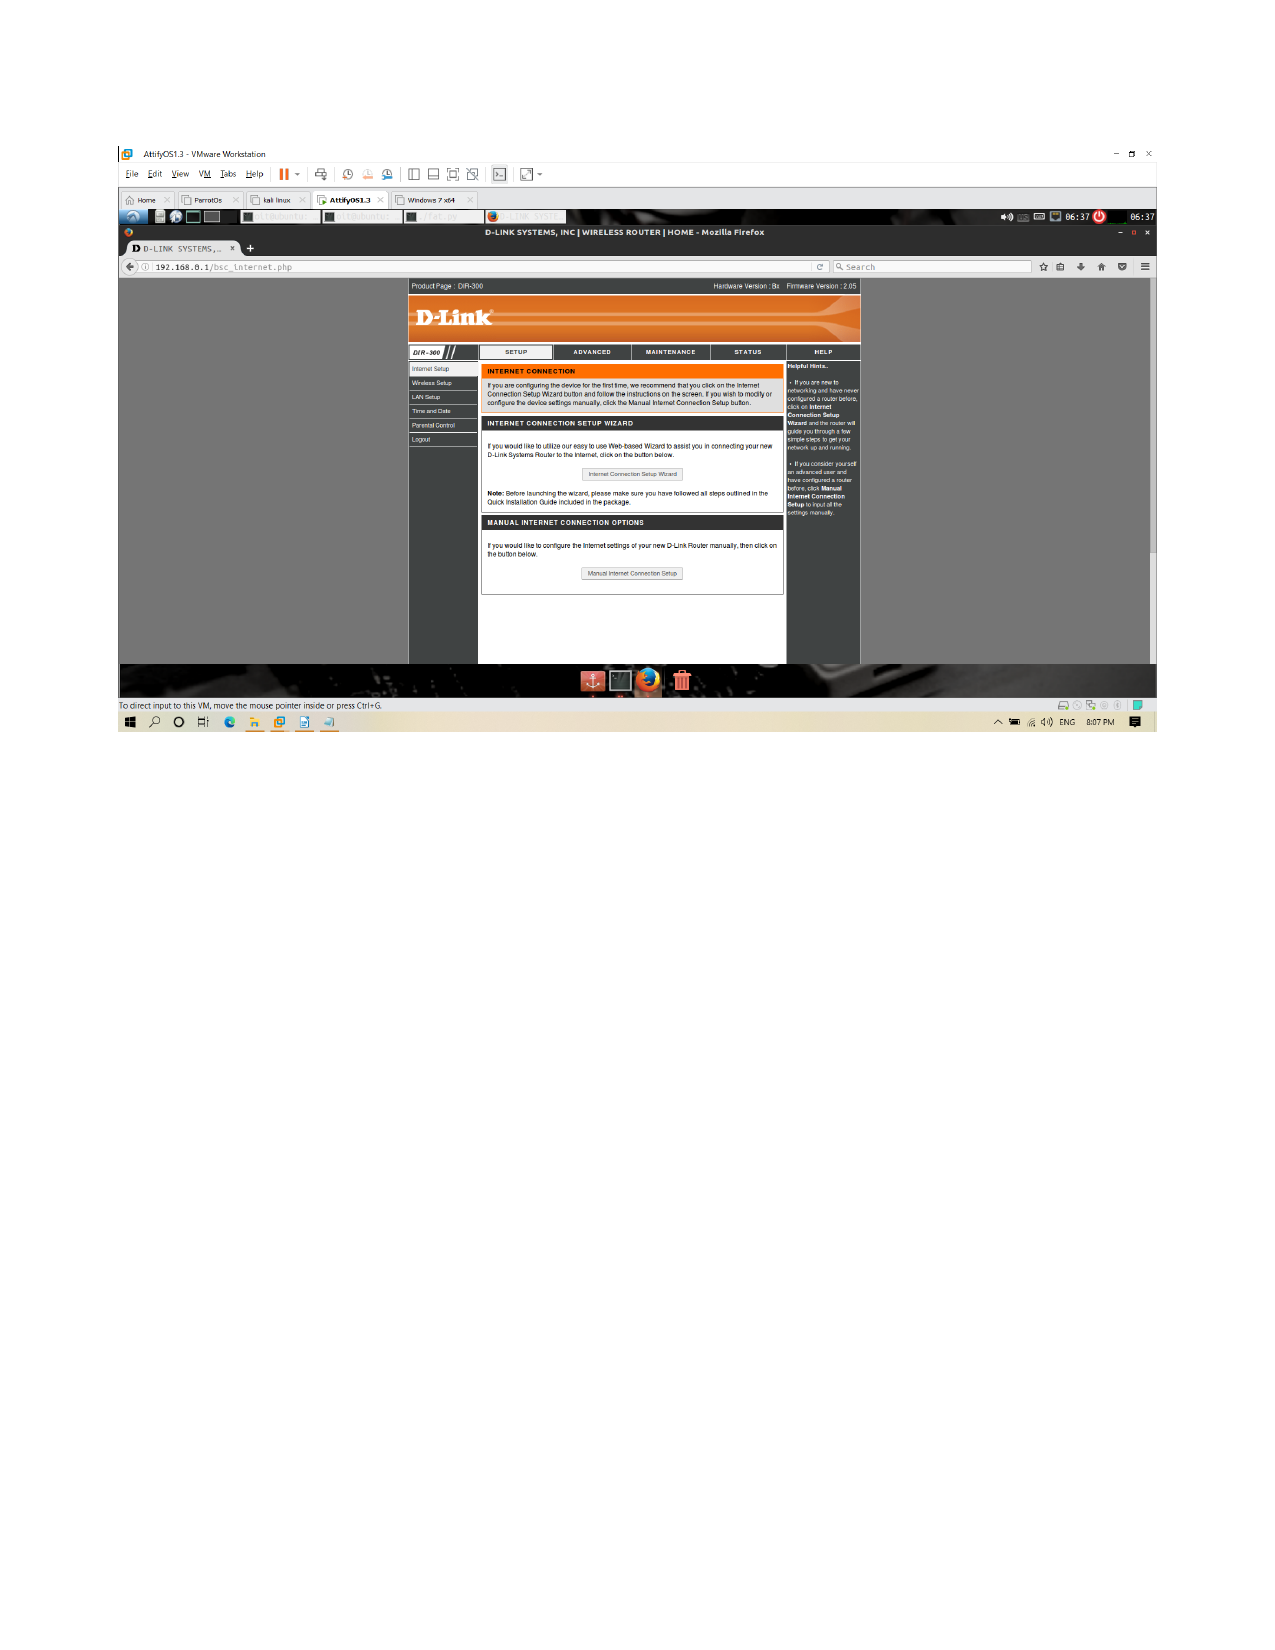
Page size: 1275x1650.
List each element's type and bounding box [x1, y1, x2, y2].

picture [118, 146, 1157, 732]
